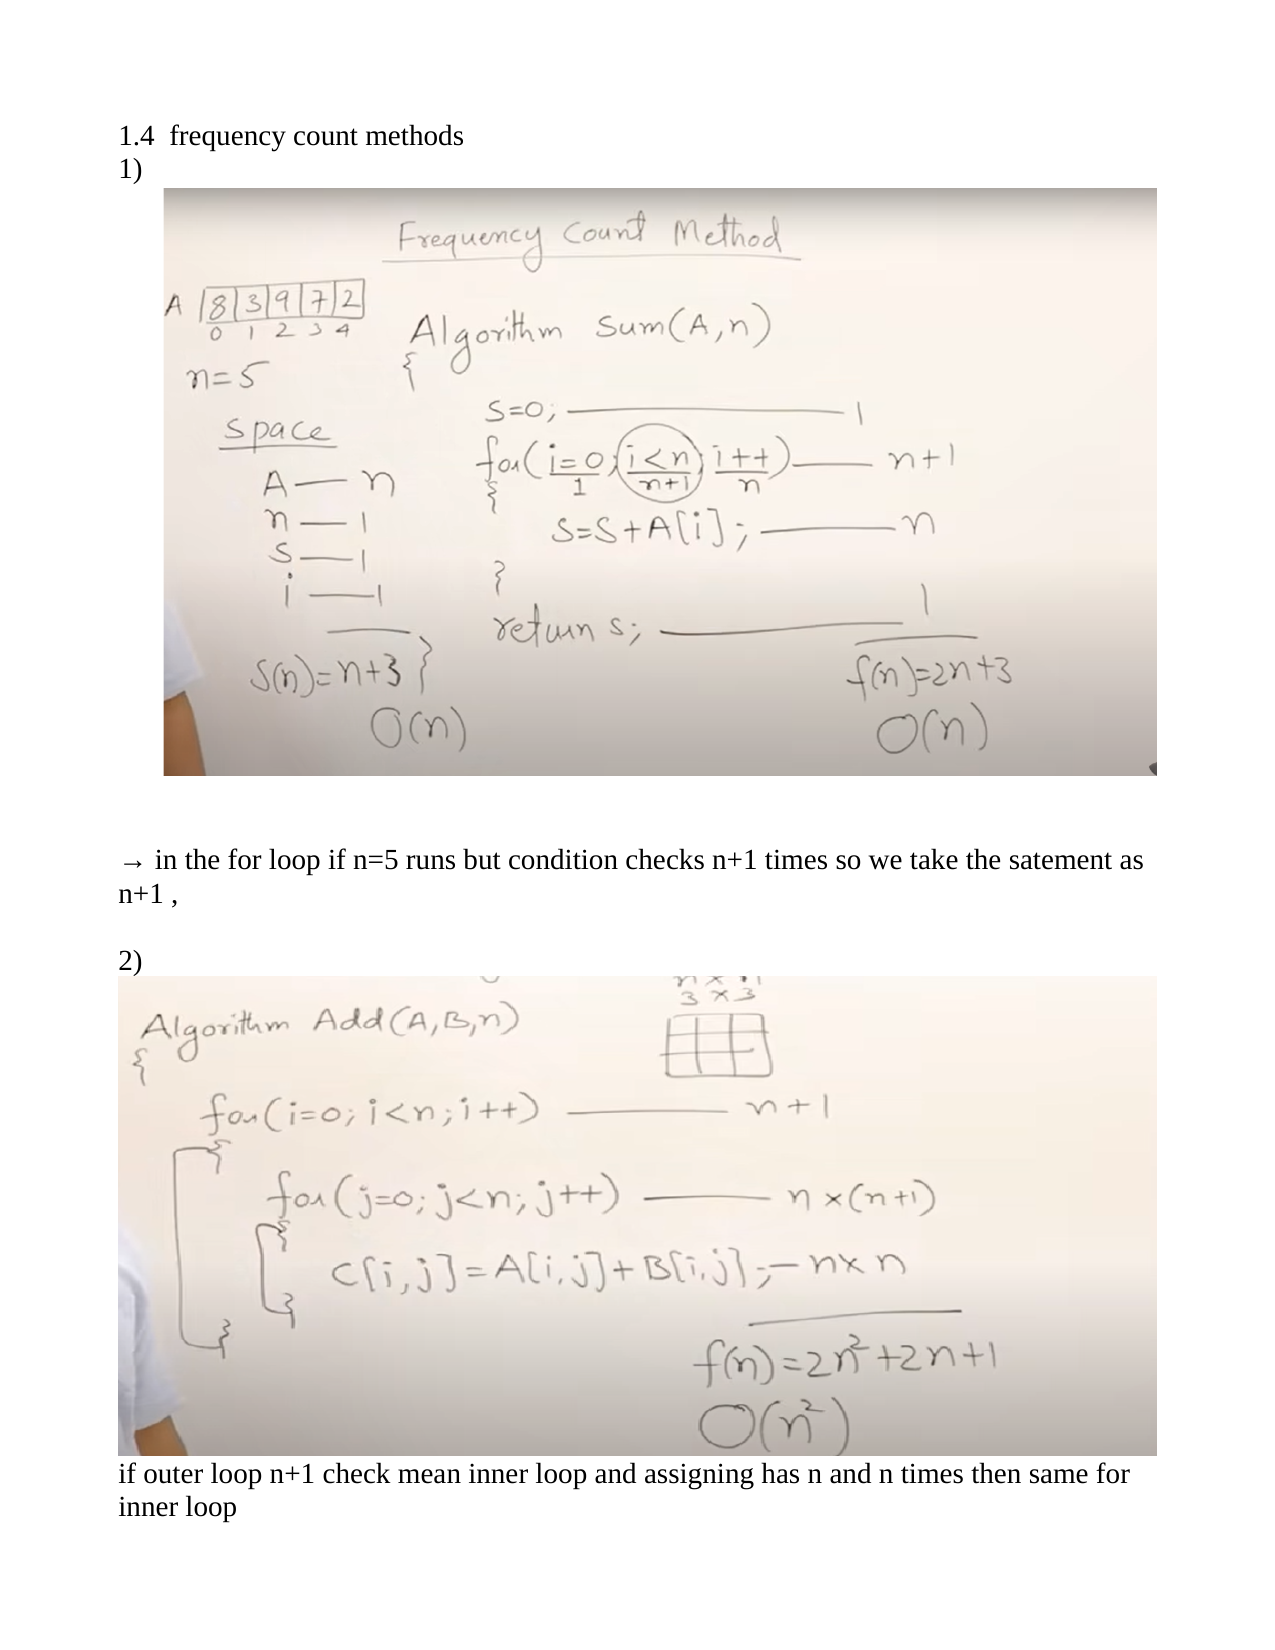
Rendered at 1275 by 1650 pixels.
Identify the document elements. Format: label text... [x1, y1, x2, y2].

picture [163, 188, 1157, 776]
picture [118, 976, 1157, 1456]
text if outer loop n+1 check mean inner loop and assigning has n and n times then same for inner loop [118, 1456, 1157, 1523]
text 1.4 frequency count methods [118, 118, 1157, 152]
text → in the for loop if n=5 runs but condition checks n+1 times so we take the satement as n+1 , [118, 842, 1157, 909]
text 2) [118, 943, 1157, 976]
text 1) [118, 152, 1157, 185]
